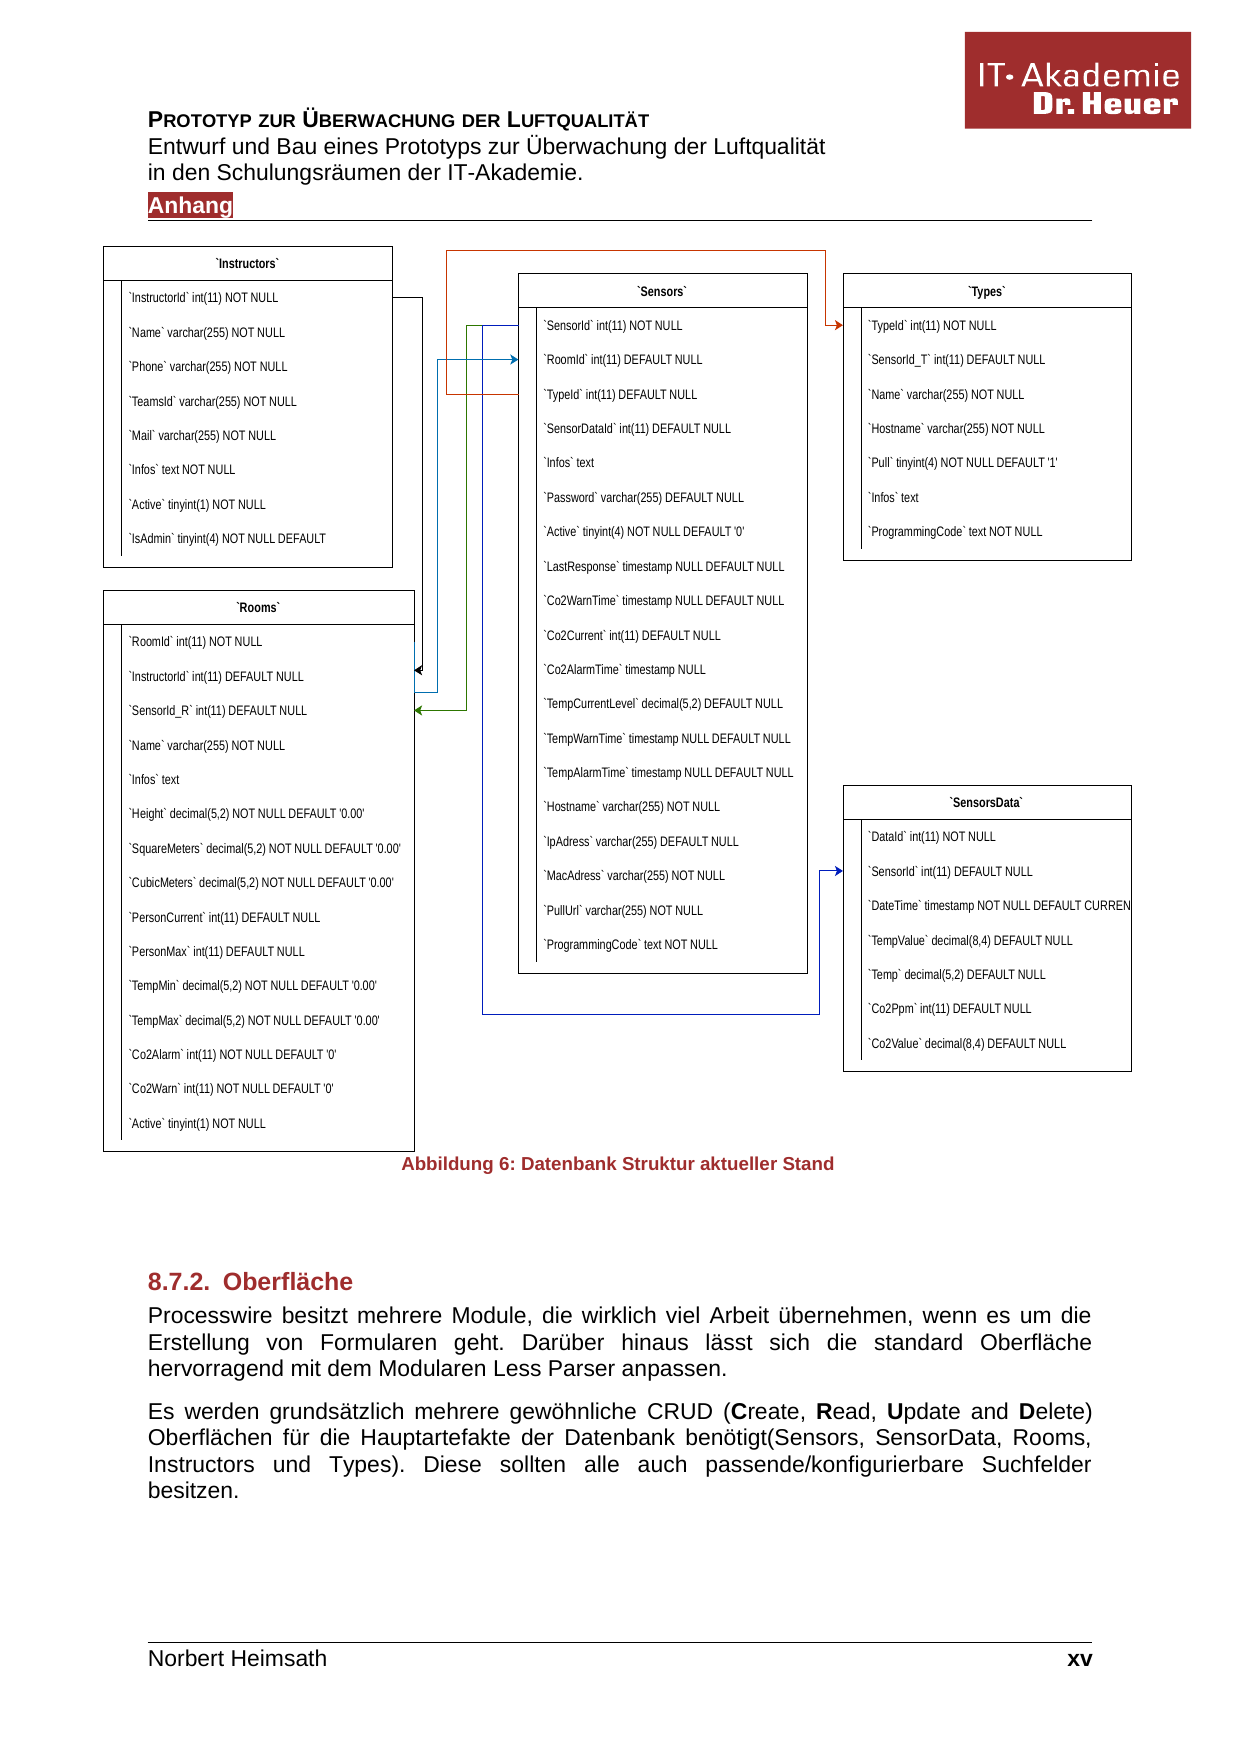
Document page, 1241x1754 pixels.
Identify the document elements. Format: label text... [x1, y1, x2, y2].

text Abbildung 6: Datenbank Struktur aktueller Stand [129, 395, 1106, 1174]
text Abbildung 6: Datenbank Struktur aktueller Stand [129, 625, 414, 1151]
subtitle Oberfläche [148, 1267, 1092, 1296]
text Abbildung 6: Datenbank Struktur aktueller Stand [844, 308, 1106, 560]
text Abbildung 6: Datenbank Struktur aktueller Stand [129, 241, 1106, 692]
text Es werden grundsätzlich mehrere gewöhnliche CRUD (Create, Read, Update and Delete) Oberflächen für die Hauptartefakte der Datenbank benötigt(Sensors, SensorData, Rooms, Instructors und Types). Diese sollten alle auch passende/konfigurierbare Suchfelder besitzen. [148, 1398, 1092, 1503]
text Abbildung 6: Datenbank Struktur aktueller Stand [844, 820, 1106, 1071]
text Processwire besitzt mehrere Module, die wirklich viel Arbeit übernehmen, wenn es um die Erstellung von Formularen geht. Darüber hinaus lässt sich die standard Oberfläche hervorragend mit dem Modularen Less Parser anpassen. [148, 1302, 1092, 1381]
text Abbildung 6: Datenbank Struktur aktueller Stand [129, 298, 422, 669]
text Abbildung 6: Datenbank Struktur aktueller Stand [129, 281, 392, 567]
text Abbildung 6: Datenbank Struktur aktueller Stand [415, 360, 466, 710]
text Abbildung 6: Datenbank Struktur aktueller Stand [447, 251, 1106, 1014]
text Abbildung 6: Datenbank Struktur aktueller Stand [519, 308, 807, 973]
text Abbildung 6: Datenbank Struktur aktueller Stand [483, 360, 518, 394]
text Abbildung 6: Datenbank Struktur aktueller Stand [483, 326, 518, 359]
